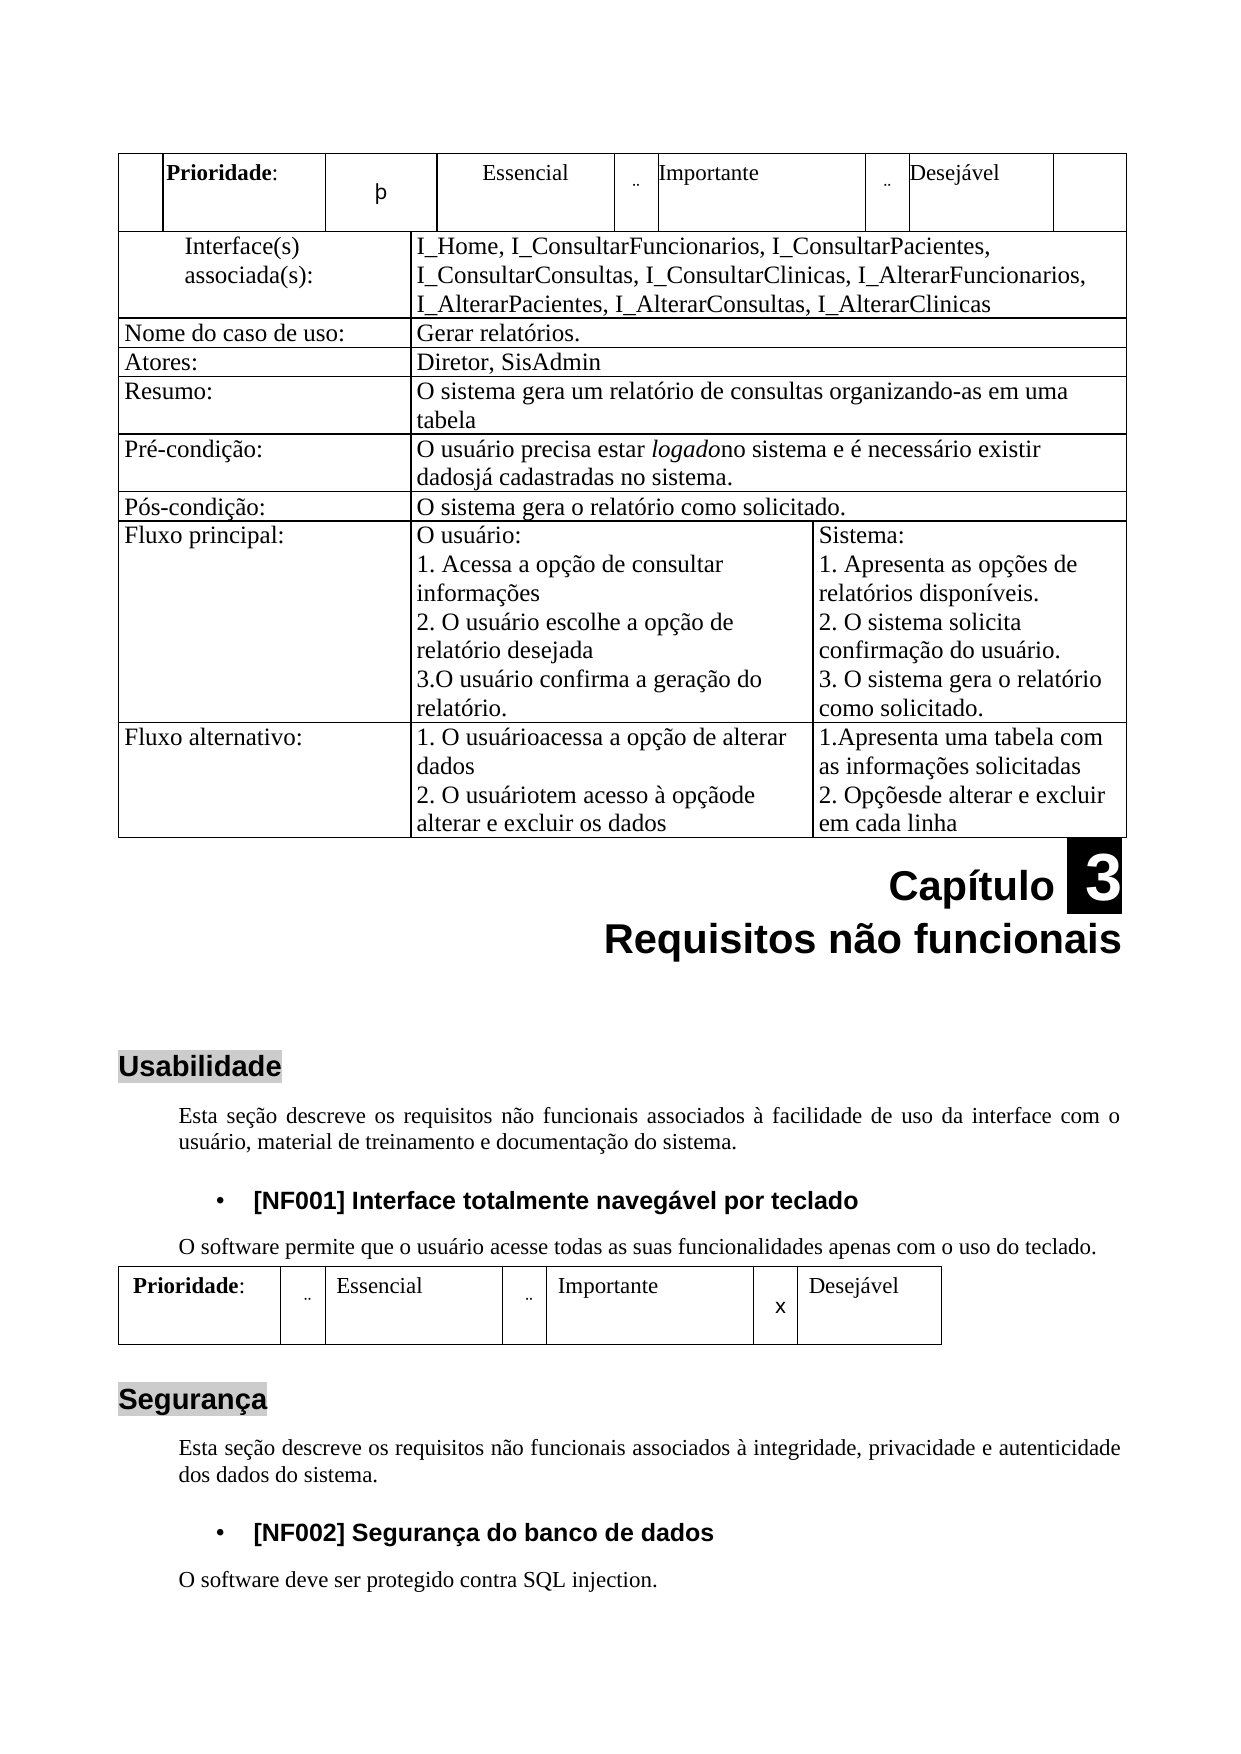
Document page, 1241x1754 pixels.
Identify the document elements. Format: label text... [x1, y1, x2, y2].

table_cell I_Home, I_ConsultarFuncionarios, I_ConsultarPacientes, I_ConsultarConsultas, I_ConsultarClinicas, I_AlterarFuncionarios, I_AlterarPacientes, I_AlterarConsultas, I_AlterarClinicas [412, 232, 1126, 317]
table_header Desejável [798, 1267, 941, 1344]
table_cell Resumo: [119, 377, 410, 433]
table_cell Fluxo alternativo: [119, 723, 410, 837]
table_header þ [326, 154, 436, 231]
text Segurança [118, 1382, 1122, 1416]
table_header [119, 154, 162, 231]
table_cell Diretor, SisAdmin [412, 348, 1126, 376]
table_cell Nome do caso de uso: [119, 319, 410, 347]
table_header x [754, 1267, 797, 1344]
table_cell 1. O usuárioacessa a opção de alterar dados 2. O usuáriotem acesso à opçãode alterar e excluir os dados [412, 723, 812, 837]
list [NF001] Interface totalmente navegável por teclado [216, 1186, 1122, 1214]
table_cell O sistema gera um relatório de consultas organizando-as em uma tabela [412, 377, 1126, 433]
table_cell Gerar relatórios. [412, 319, 1126, 347]
text Capítulo 3 [118, 838, 1122, 914]
table_header Importante [547, 1267, 753, 1344]
table_header ¨ [866, 154, 909, 231]
text Esta seção descreve os requisitos não funcionais associados à integridade, privacidade e autenticidade dos dados do sistema. [178, 1434, 1122, 1487]
table_cell O usuário: 1. Acessa a opção de consultar informações 2. O usuário escolhe a opção de relatório desejada 3.O usuário confirma a geração do relatório. [412, 522, 812, 722]
list [NF002] Segurança do banco de dados [216, 1518, 1122, 1547]
table_header Desejável [910, 154, 1053, 231]
table_cell Atores: [119, 348, 410, 376]
table_cell 1.Apresenta uma tabela com as informações solicitadas 2. Opçõesde alterar e excluir em cada linha [814, 723, 1126, 837]
table_header Prioridade: [119, 1267, 280, 1344]
text Requisitos não funcionais [118, 914, 1122, 962]
table_header Prioridade: [164, 154, 325, 231]
table_cell O usuário precisa estar logadono sistema e é necessário existir dadosjá cadastradas no sistema. [412, 435, 1126, 491]
table_cell Pré-condição: [119, 435, 410, 491]
table_cell Fluxo principal: [119, 522, 410, 722]
table_header ¨ [281, 1267, 325, 1344]
table_cell Interface(s) associada(s): [119, 232, 410, 317]
table_header Essencial [326, 1267, 502, 1344]
table_header [1054, 154, 1126, 231]
table_header ¨ [615, 154, 658, 231]
table_cell Pós-condição: [119, 492, 410, 520]
table_cell O sistema gera o relatório como solicitado. [412, 492, 1126, 520]
text Usabilidade [118, 1049, 1122, 1083]
text Esta seção descreve os requisitos não funcionais associados à facilidade de uso da interface com o usuário, material de treinamento e documentação do sistema. [178, 1102, 1122, 1154]
text O software permite que o usuário acesse todas as suas funcionalidades apenas com o uso do teclado. [178, 1233, 1122, 1260]
text O software deve ser protegido contra SQL injection. [178, 1566, 1122, 1592]
table_header ¨ [503, 1267, 546, 1344]
table_cell Sistema: 1. Apresenta as opções de relatórios disponíveis. 2. O sistema solicita confirmação do usuário. 3. O sistema gera o relatório como solicitado. [814, 522, 1126, 722]
table_header Essencial [438, 154, 614, 231]
table_header Importante [659, 154, 865, 231]
